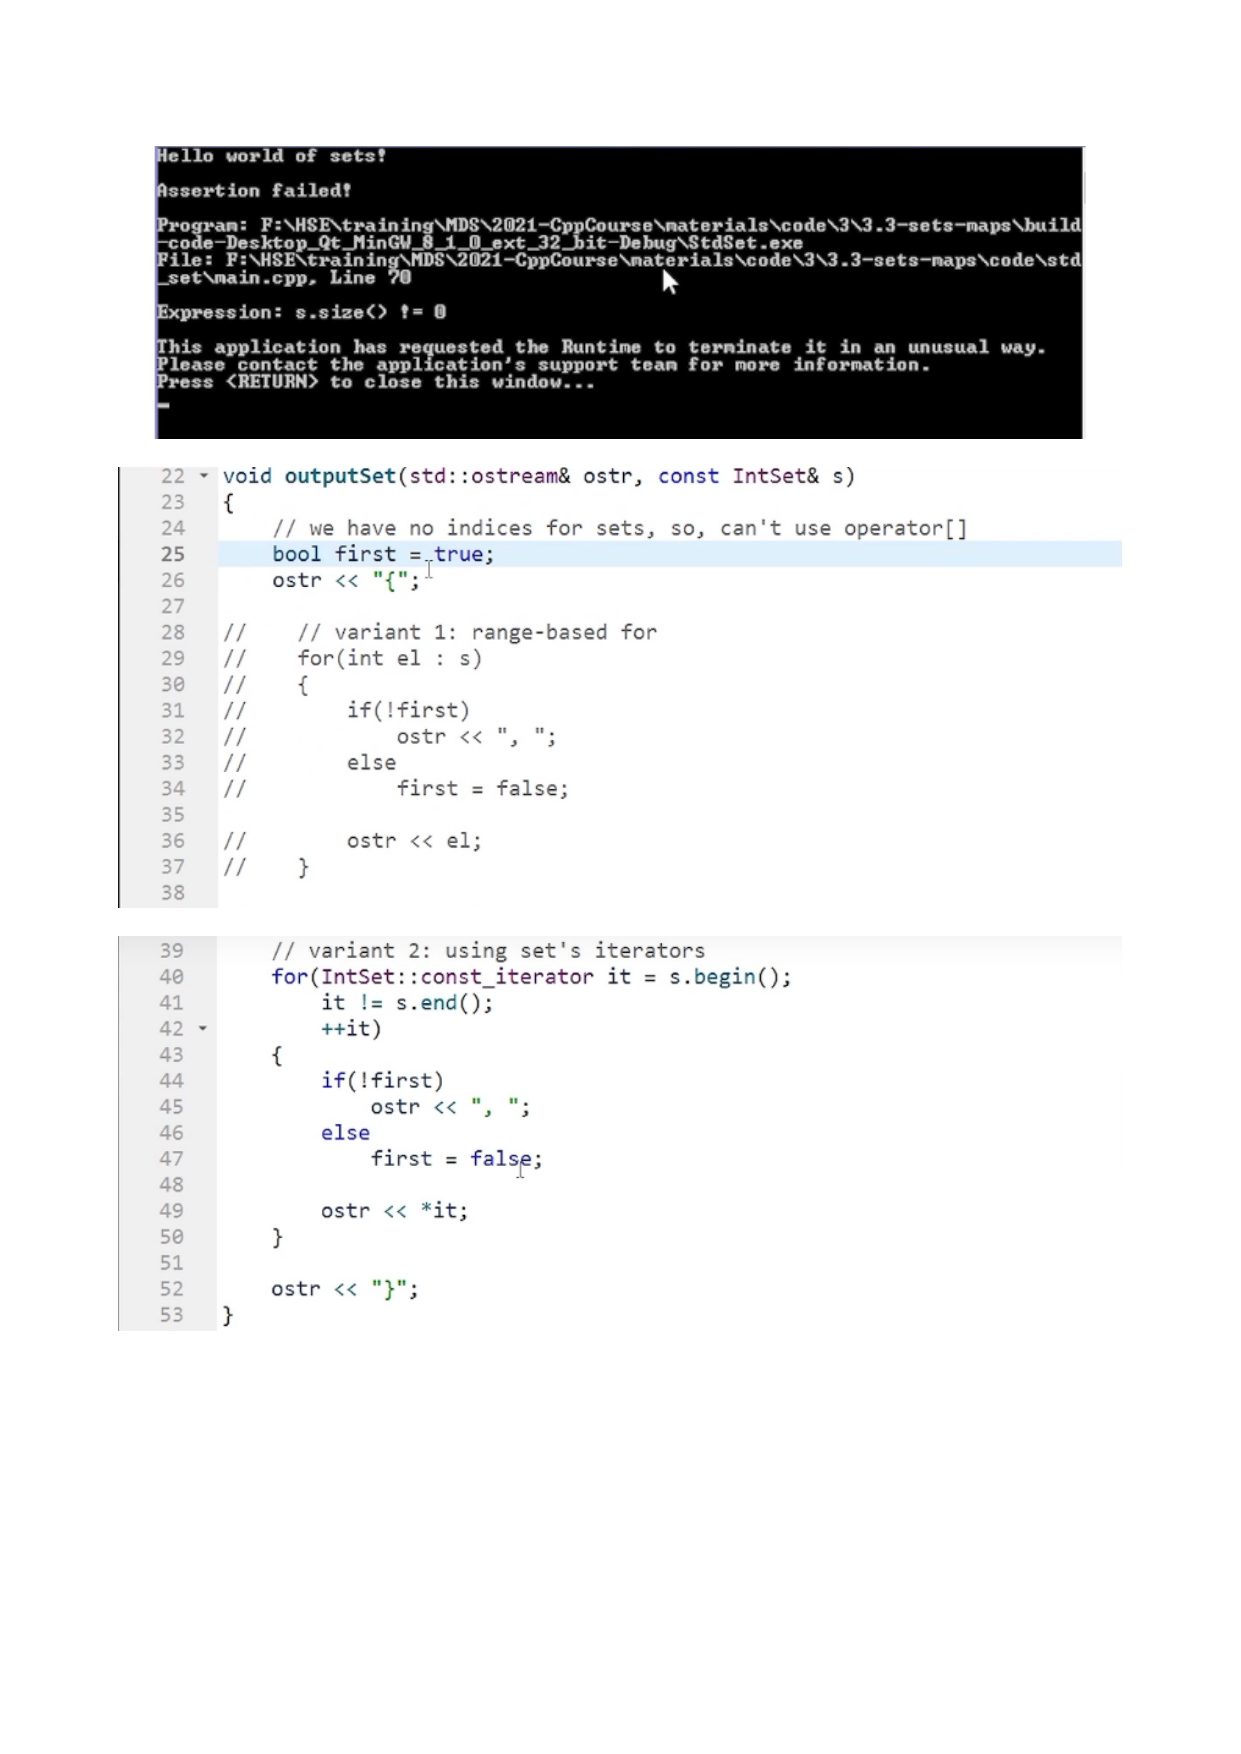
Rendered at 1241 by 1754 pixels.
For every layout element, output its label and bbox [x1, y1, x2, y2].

picture [154, 146, 1086, 439]
picture [118, 467, 1123, 908]
picture [118, 936, 1123, 1331]
